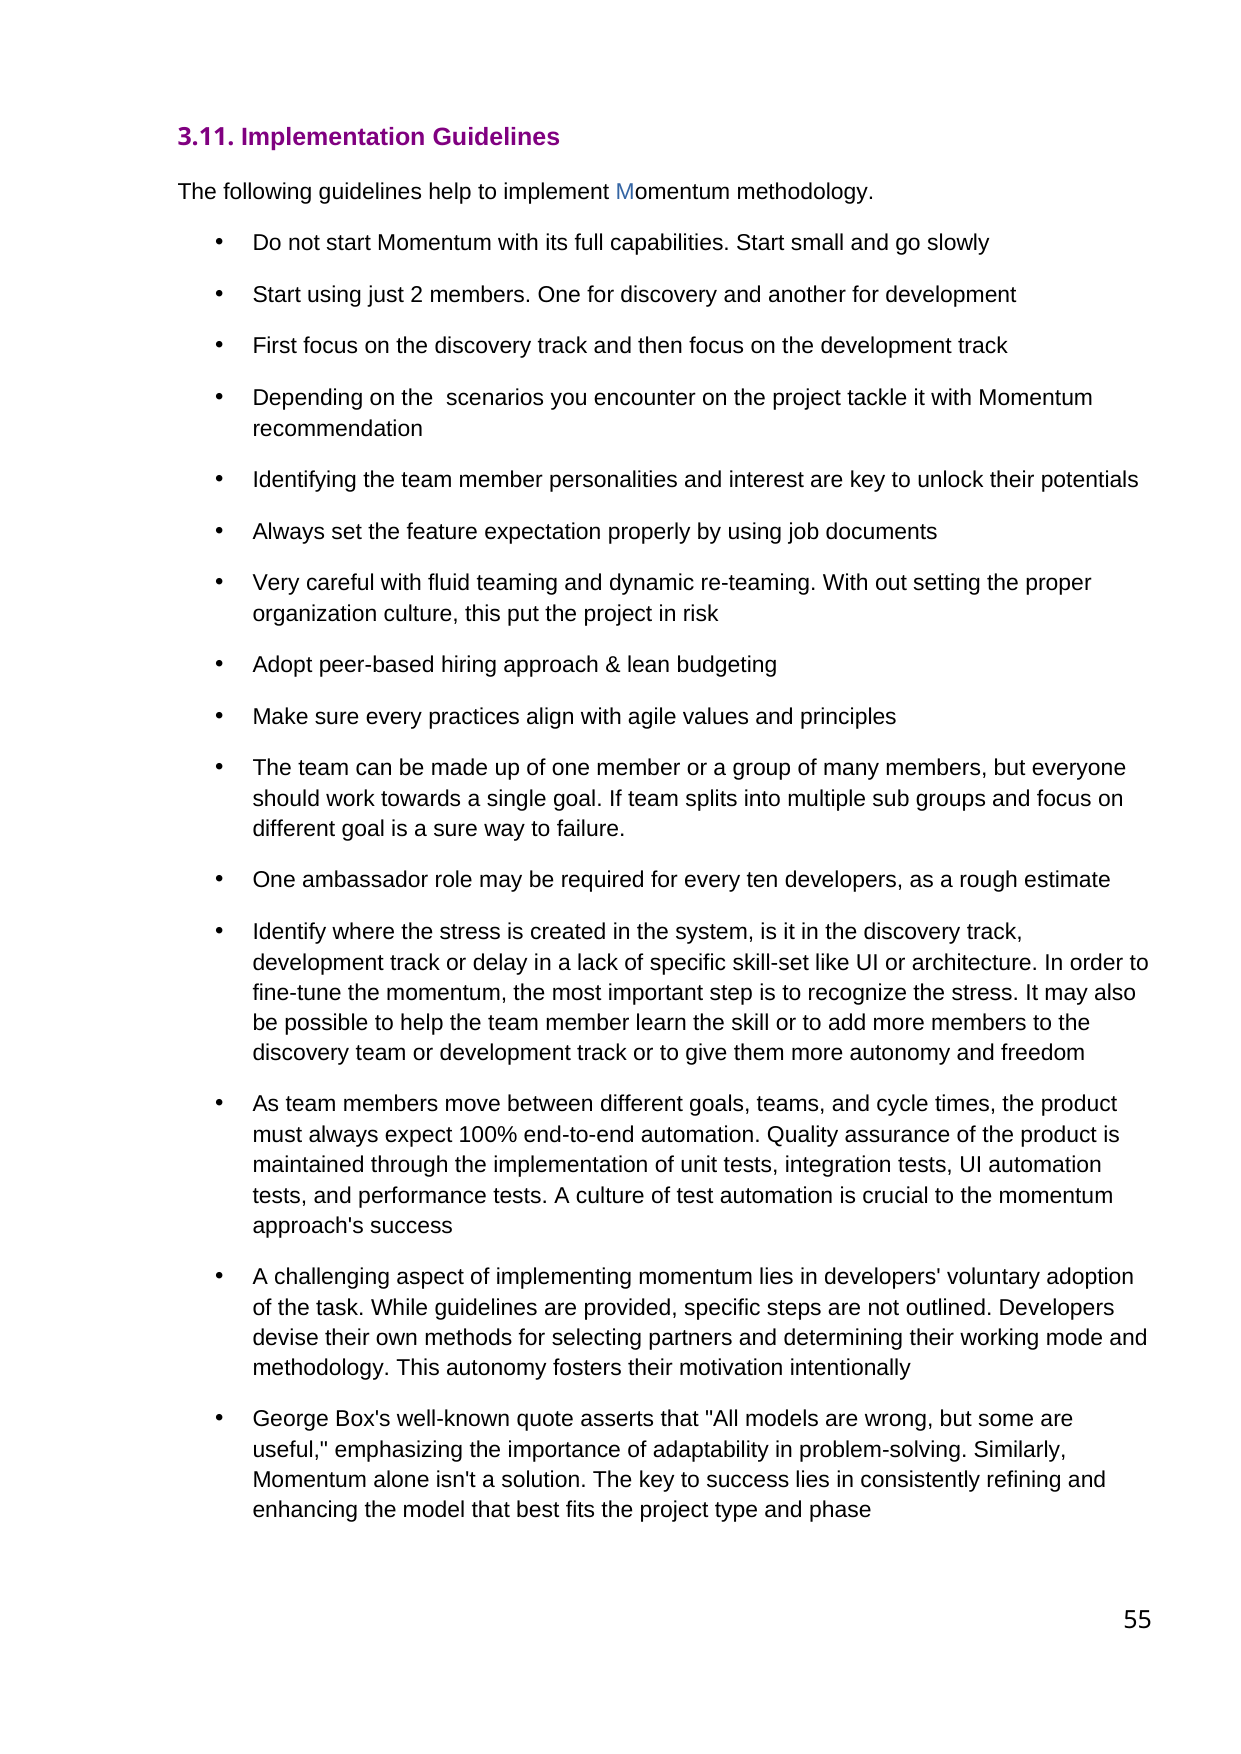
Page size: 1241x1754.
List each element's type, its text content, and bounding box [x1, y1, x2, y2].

list Start using just 2 members. One for discovery and another for development [215, 281, 1152, 308]
list One ambassador role may be required for every ten developers, as a rough estimate [215, 866, 1152, 893]
list Always set the feature expectation properly by using job documents [215, 518, 1152, 544]
text The following guidelines help to implement Momentum methodology. [177, 178, 1152, 204]
list Make sure every practices align with agile values and principles [215, 703, 1152, 729]
subtitle 3.11. Implementation Guidelines [177, 118, 1152, 152]
list George Box's well-known quote asserts that "All models are wrong, but some are useful," emphasizing the importance of adaptability in problem-solving. Similarly, Momentum alone isn't a solution. The key to success lies in consistently refining and enhancing the model that best fits the project type and phase [215, 1405, 1152, 1522]
list Identifying the team member personalities and interest are key to unlock their potentials [215, 466, 1152, 493]
list As team members move between different goals, teams, and cycle times, the product must always expect 100% end-to-end automation. Quality assurance of the product is maintained through the implementation of unit tests, integration tests, UI automation tests, and performance tests. A culture of test automation is crucial to the momentum approach's success [215, 1090, 1152, 1238]
list Identify where the stress is created in the system, is it in the discovery track, development track or delay in a lack of specific skill-set like UI or architecture. In order to fine-tune the momentum, the most important step is to recognize the stress. It may also be possible to help the team member learn the skill or to add more members to the discovery team or development track or to give them more autonomy and freedom [215, 918, 1152, 1066]
list The team can be made up of one member or a group of many members, but everyone should work towards a single goal. If team splits into multiple sub groups and focus on different goal is a sure way to failure. [215, 754, 1152, 842]
list Adopt peer-based hiring approach & lean budgeting [215, 651, 1152, 678]
list Do not start Momentum with its full capabilities. Start small and go slowly [215, 229, 1152, 256]
list A challenging aspect of implementing momentum lies in developers' voluntary adoption of the task. While guidelines are provided, specific steps are not outlined. Developers devise their own methods for selecting partners and determining their working mode and methodology. This autonomy fosters their motivation intentionally [215, 1263, 1152, 1380]
list Depending on the scenarios you encounter on the project tackle it with Momentum recommendation [215, 384, 1152, 441]
list Very careful with fluid teaming and dynamic re-teaming. With out setting the proper organization culture, this put the project in risk [215, 569, 1152, 626]
list First focus on the discovery track and then focus on the development track [215, 332, 1152, 359]
